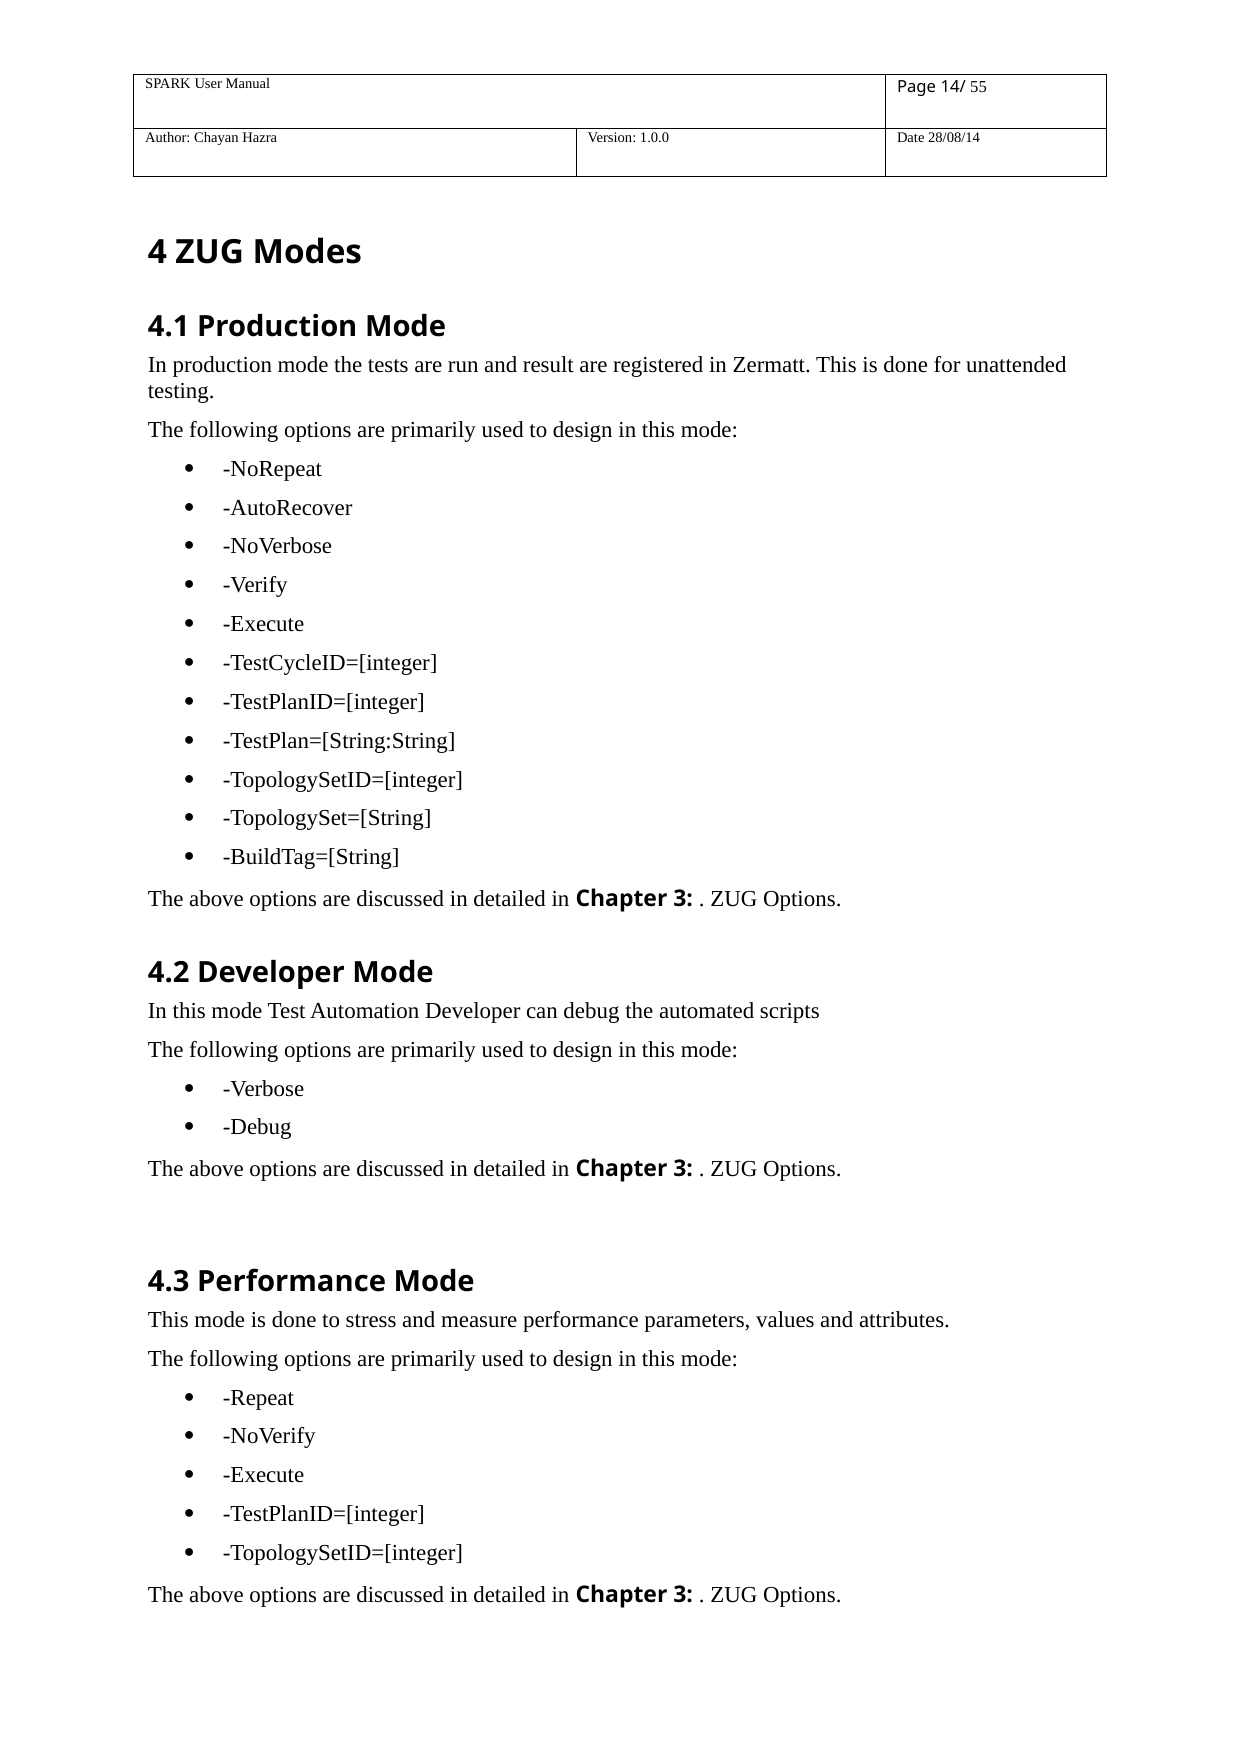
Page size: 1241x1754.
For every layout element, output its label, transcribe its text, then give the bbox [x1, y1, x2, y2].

text The following options are primarily used to design in this mode: [148, 416, 1092, 442]
list -TopologySetID=[integer] [185, 766, 1092, 792]
list -Verify [185, 571, 1092, 598]
list -Debug [185, 1113, 1092, 1140]
list -NoRepeat [185, 455, 1092, 481]
text The following options are primarily used to design in this mode: [148, 1036, 1092, 1062]
subtitle 4.3 Performance Mode [148, 1260, 1092, 1299]
list -AutoRecover [185, 494, 1092, 520]
text In production mode the tests are run and result are registered in Zermatt. This is done for unattended testing. [148, 351, 1092, 403]
text The above options are discussed in detailed in Chapter 3: . ZUG Options. [148, 882, 1092, 913]
text The following options are primarily used to design in this mode: [148, 1345, 1092, 1371]
list -TopologySetID=[integer] [185, 1539, 1092, 1565]
subtitle 4.1 Production Mode [148, 305, 1092, 344]
list -Execute [185, 610, 1092, 637]
text In this mode Test Automation Developer can debug the automated scripts [148, 997, 1092, 1023]
list -NoVerbose [185, 532, 1092, 559]
list -Verbose [185, 1074, 1092, 1101]
list -TestPlan=[String:String] [185, 727, 1092, 753]
text This mode is done to stress and measure performance parameters, values and attributes. [148, 1306, 1092, 1332]
list -TestPlanID=[integer] [185, 1500, 1092, 1526]
text The above options are discussed in detailed in Chapter 3: . ZUG Options. [148, 1578, 1092, 1609]
list -TestPlanID=[integer] [185, 688, 1092, 714]
list -NoVerify [185, 1422, 1092, 1449]
list -TopologySet=[String] [185, 804, 1092, 831]
list -TestCycleID=[integer] [185, 649, 1092, 675]
text The above options are discussed in detailed in Chapter 3: . ZUG Options. [148, 1152, 1092, 1183]
list -Repeat [185, 1383, 1092, 1410]
list -Execute [185, 1461, 1092, 1488]
list -BuildTag=[String] [185, 843, 1092, 870]
subtitle 4.2 Developer Mode [148, 951, 1092, 991]
subtitle ZUG Modes [148, 228, 1092, 273]
